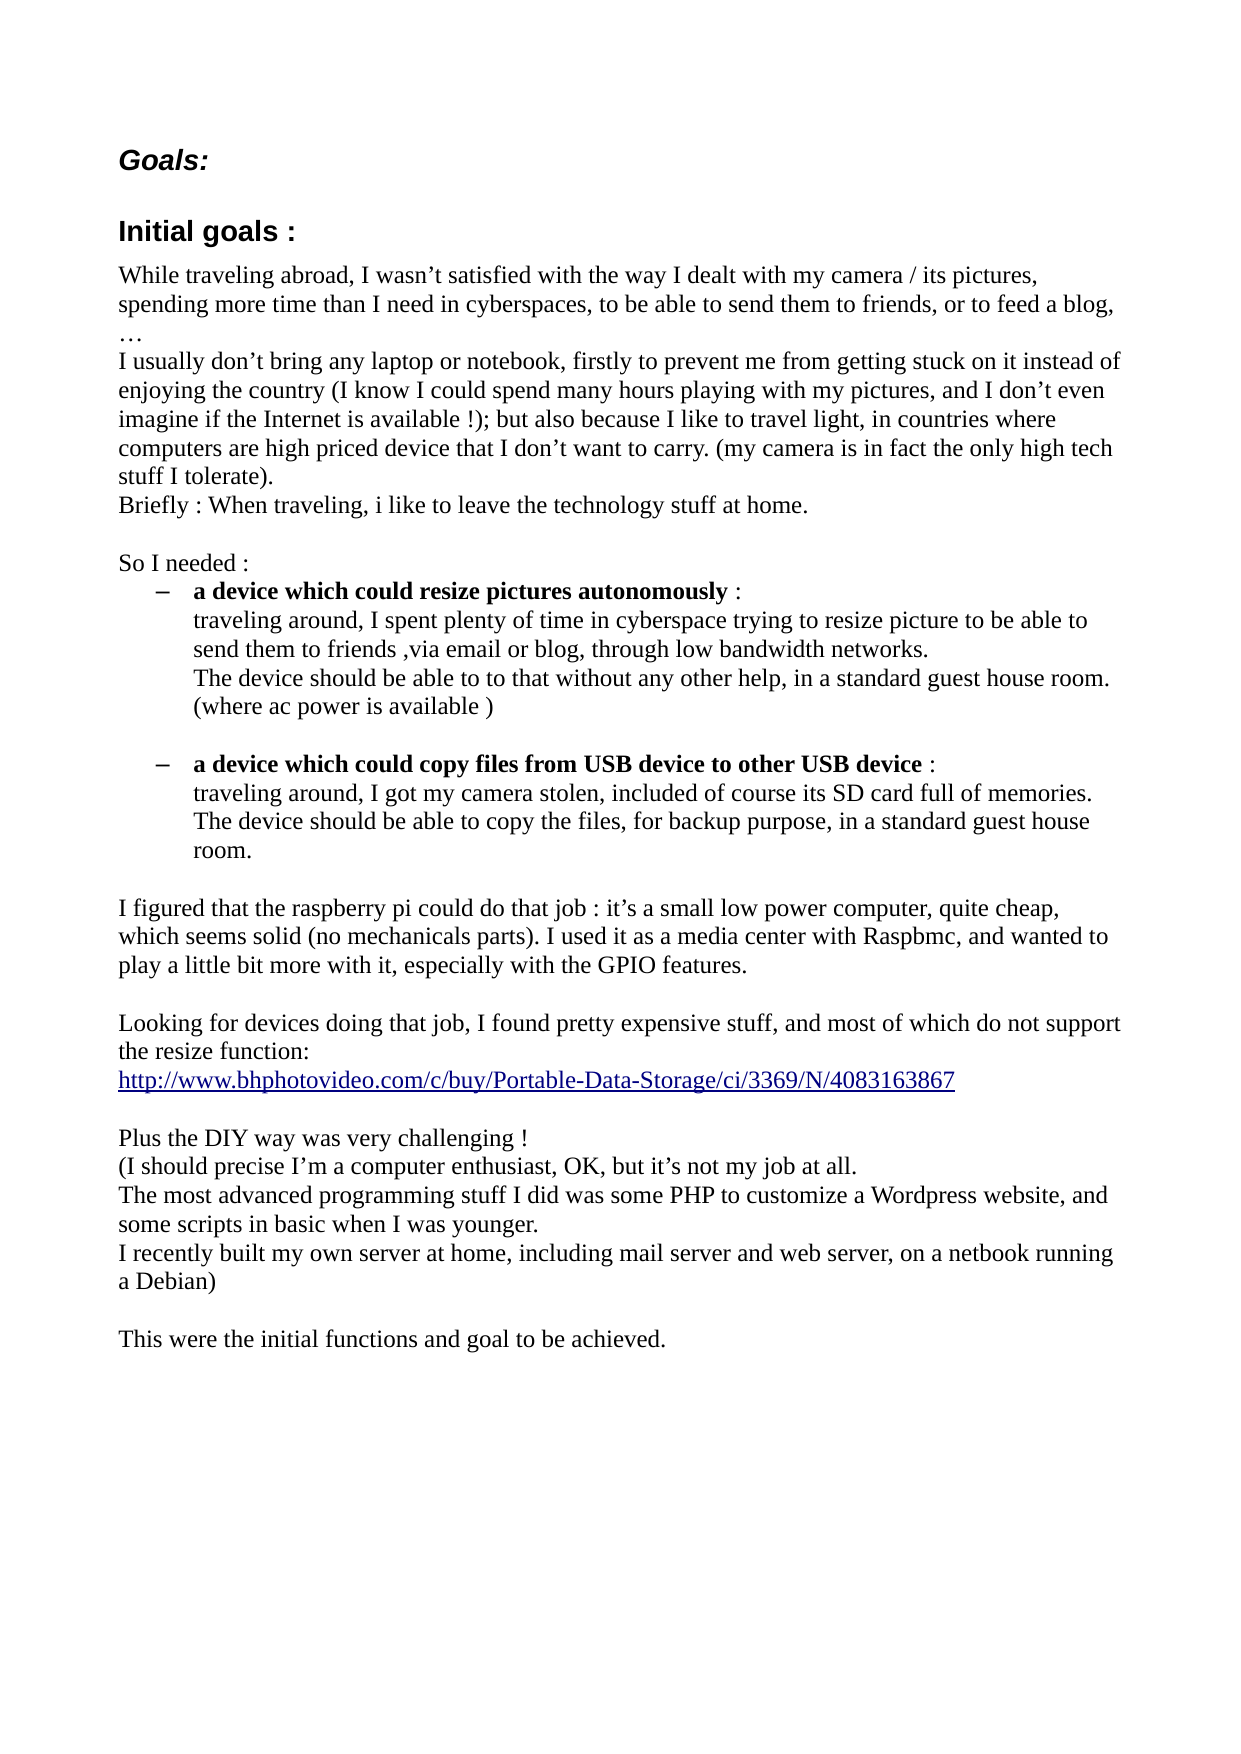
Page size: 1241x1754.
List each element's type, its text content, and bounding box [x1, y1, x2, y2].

text Plus the DIY way was very challenging ! [118, 1123, 1122, 1151]
text This were the initial functions and goal to be achieved. [118, 1324, 1122, 1353]
list a device which could copy files from USB device to other USB device : [156, 749, 1122, 778]
list The device should be able to copy the files, for backup purpose, in a standard guest house room. [156, 806, 1122, 864]
text I figured that the raspberry pi could do that job : it’s a small low power computer, quite cheap, which seems solid (no mechanicals parts). I used it as a media center with Raspbmc, and wanted to play a little bit more with it, especially with the GPIO features. [118, 893, 1122, 979]
list The device should be able to to that without any other help, in a standard guest house room. (where ac power is available ) [156, 663, 1122, 720]
text Briefly : When traveling, i like to leave the technology stuff at home. [118, 490, 1122, 519]
text http://www.bhphotovideo.com/c/buy/Portable-Data-Storage/ci/3369/N/4083163867 [118, 1065, 1122, 1094]
text So I needed : [118, 548, 1122, 576]
text Looking for devices doing that job, I found pretty expensive stuff, and most of which do not support the resize function: [118, 1008, 1122, 1065]
list traveling around, I spent plenty of time in cyberspace trying to resize picture to be able to send them to friends ,via email or blog, through low bandwidth networks. [156, 605, 1122, 663]
subtitle Initial goals : [118, 214, 1122, 248]
text (I should precise I’m a computer enthusiast, OK, but it’s not my job at all. The most advanced programming stuff I did was some PHP to customize a Wordpress website, and some scripts in basic when I was younger. I recently built my own server at home, including mail server and web server, on a netbook running a Debian) [118, 1151, 1122, 1295]
list a device which could resize pictures autonomously : [156, 576, 1122, 605]
subtitle Goals: [118, 143, 1122, 177]
list traveling around, I got my camera stolen, included of course its SD card full of memories. [156, 778, 1122, 806]
text While traveling abroad, I wasn’t satisfied with the way I dealt with my camera / its pictures, spending more time than I need in cyberspaces, to be able to send them to friends, or to feed a blog, … [118, 260, 1122, 346]
text I usually don’t bring any laptop or notebook, firstly to prevent me from getting stuck on it instead of enjoying the country (I know I could spend many hours playing with my pictures, and I don’t even imagine if the Internet is available !); but also because I like to travel light, in countries where computers are high priced device that I don’t want to carry. (my camera is in fact the only high tech stuff I tolerate). [118, 346, 1122, 490]
